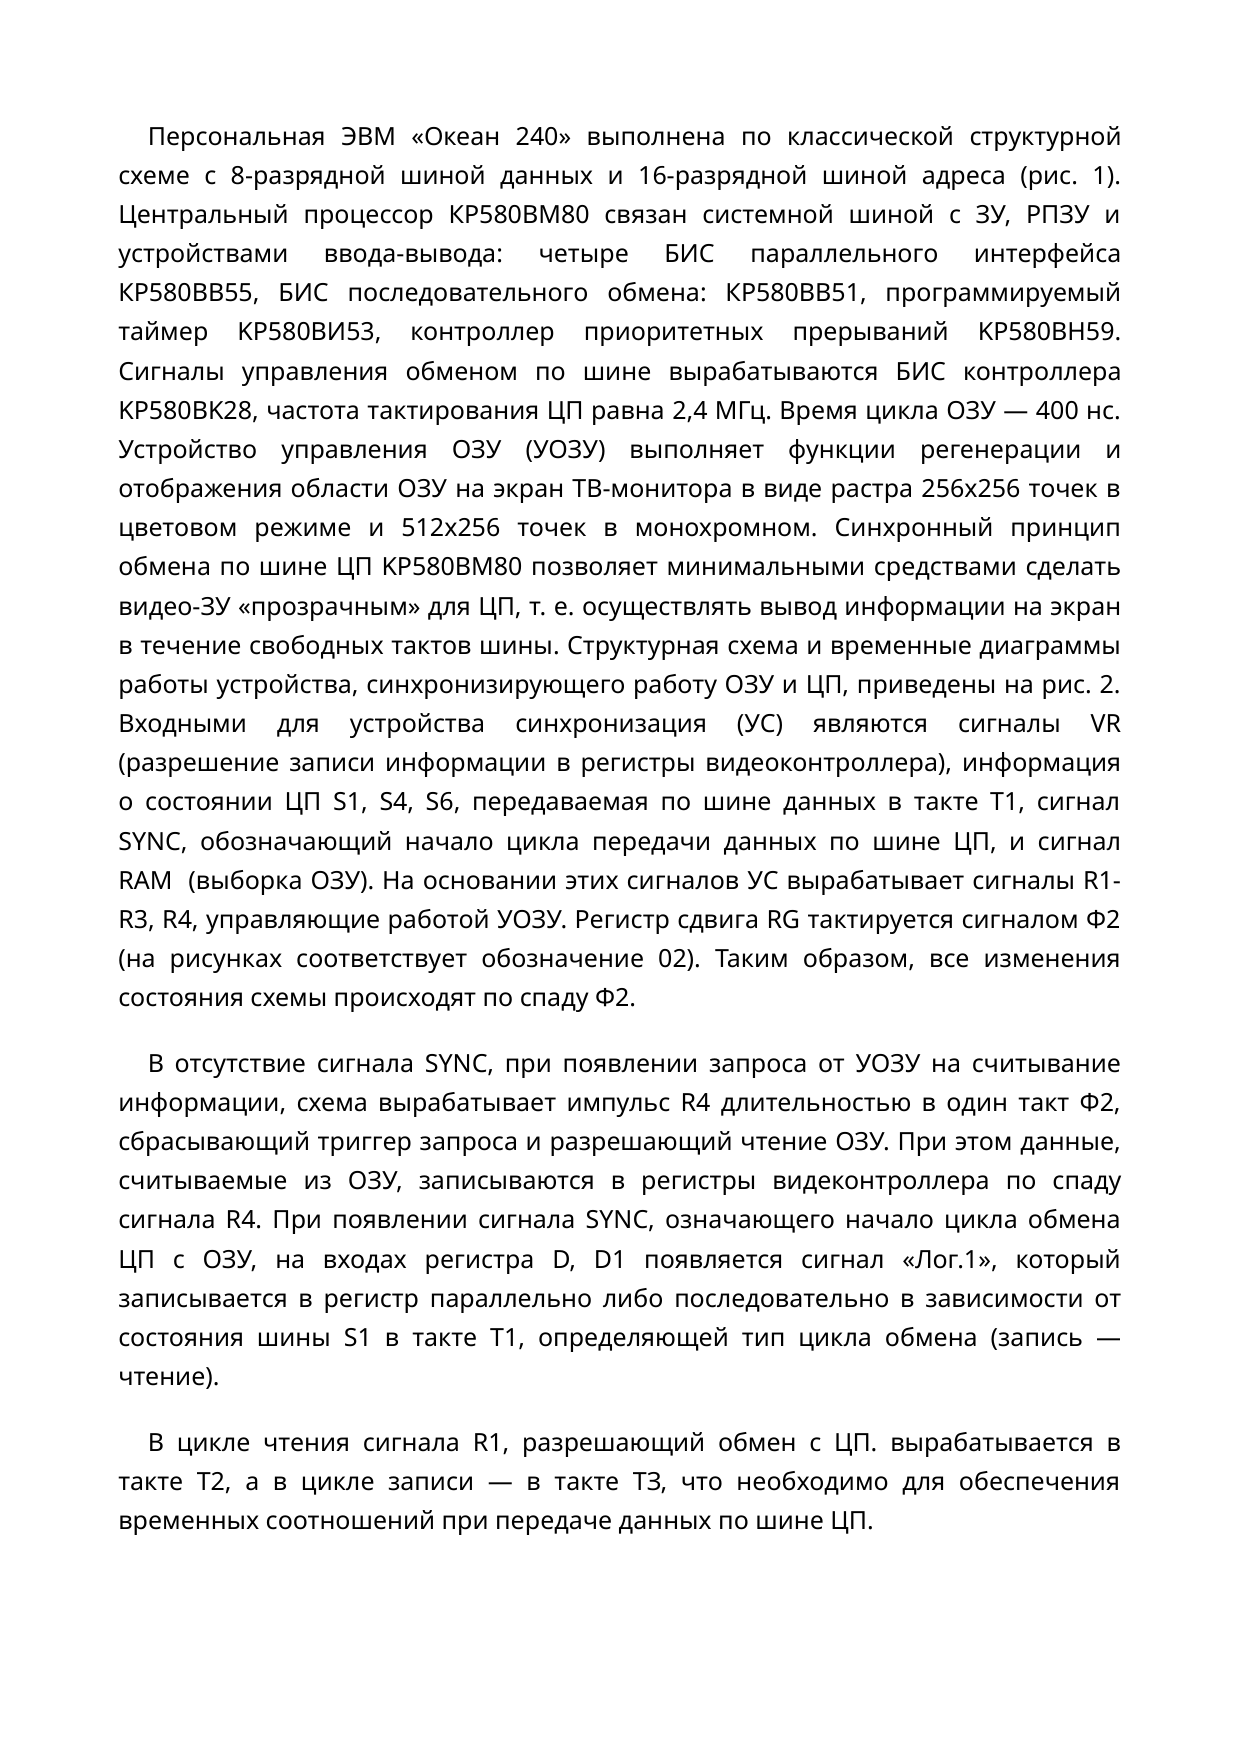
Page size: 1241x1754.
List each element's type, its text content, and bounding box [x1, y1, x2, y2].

text В отсутствие сигнала SYNC, при появлении запроса от УОЗУ на считывание информации, схема вырабатывает импульс R4 длительностью в один такт Ф2, сбрасывающий триггер запроса и разрешающий чтение ОЗУ. При этом данные, считываемые из ОЗУ, записываются в регистры видеконтроллера по спаду сигнала R4. При появлении сигнала SYNC, означающего начало цикла обмена ЦП с ОЗУ, на входах регистра D, D1 появляется сигнал «Лог.1», который записывается в регистр параллельно либо последовательно в зависимости от состояния шины S1 в такте Т1, определяющей тип цикла обмена (запись — чтение). [118, 1046, 1122, 1393]
text Персональная ЭВМ «Океан 240» выполнена по классической структурной схеме с 8-разрядной шиной данных и 16-разрядной шиной адреса (рис. 1). Центральный процессор КР580ВМ80 связан системной шиной с ЗУ, РПЗУ и устройствами ввода-вывода: четыре БИС параллельного интерфейса КР580ВВ55, БИС последовательного обмена: КР580ВВ51, программируемый таймер KР580BИ53, контроллер приоритетных прерываний KР580ВН59. Сигналы управления обменом по шине вырабатываются БИС контроллера KР580BK28, частота тактирования ЦП равна 2,4 МГц. Время цикла ОЗУ — 400 нс. Устройство управления ОЗУ (УОЗУ) выполняет функции регенерации и отображения области ОЗУ на экран ТВ-монитора в виде растра 256х256 точек в цветовом режиме и 512х256 точек в монохромном. Синхронный принцип обмена по шине ЦП KР580BM80 позволяет минимальными средствами сделать видео-ЗУ «прозрачным» для ЦП, т. е. осуществлять вывод информации на экран в течение свободных тактов шины. Структурная схема и временные диаграммы работы устройства, синхронизирующего работу ОЗУ и ЦП, приведены на рис. 2. Входными для устройства синхронизация (УС) являются сигналы VR (разрешение записи информации в регистры видеоконтроллера), информация о состоянии ЦП S1, S4, S6, передаваемая по шине данных в такте Т1, сигнал SYNC, обозначающий начало цикла передачи данных по шине ЦП, и сигнал RAM (выборка ОЗУ). На основании этих сигналов УС вырабатывает сигналы R1-R3, R4, управляющие работой УОЗУ. Регистр сдвига RG тактируется сигналом Ф2 (на рисунках соответствует обозначение 02). Таким образом, все изменения состояния схемы происходят по спаду Ф2. [118, 118, 1122, 1014]
text В цикле чтения сигнала R1, разрешающий обмен с ЦП. вырабатывается в такте Т2, а в цикле записи — в такте ТЗ, что необходимо для обеспечения временных соотношений при передаче данных по шине ЦП. [118, 1424, 1122, 1537]
